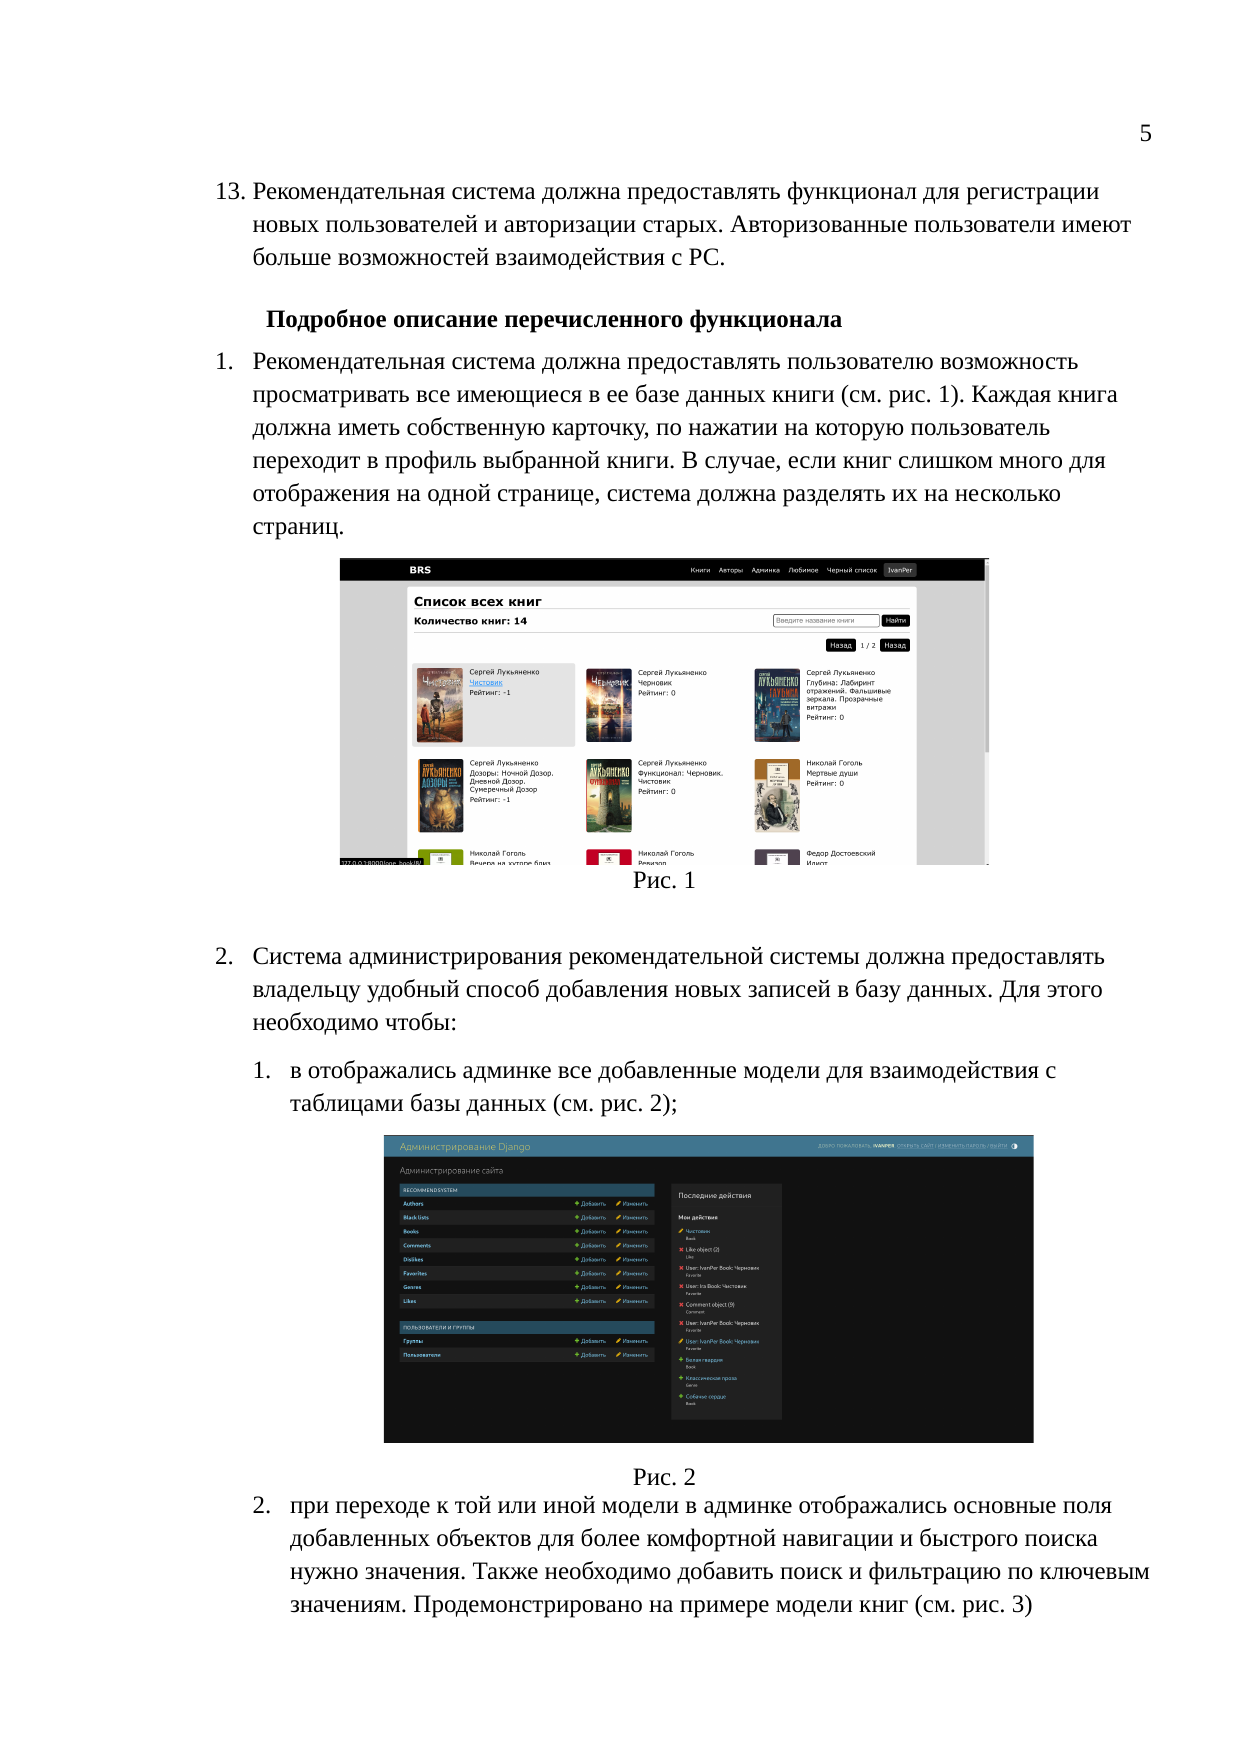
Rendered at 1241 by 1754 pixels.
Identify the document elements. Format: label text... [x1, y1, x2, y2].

list при переходе к той или иной модели в админке отображались основные поля добавленных объектов для более комфортной навигации и быстрого поиска нужно значения. Также необходимо добавить поиск и фильтрацию по ключевым значениям. Продемонстрировано на примере модели книг (см. рис. 3) [252, 1490, 1152, 1618]
picture [383, 1135, 1034, 1443]
list в отображались админке все добавленные модели для взаимодействия с таблицами базы данных (см. рис. 2); [252, 1055, 1152, 1117]
table_header [177, 559, 339, 865]
table_header [990, 559, 1152, 865]
table_cell Рис. 1 [177, 865, 1152, 894]
list Рекомендательная система должна предоставлять функционал для регистрации новых пользователей и авторизации старых. Авторизованные пользователи имеют больше возможностей взаимодействия с РС. [215, 176, 1152, 271]
list Рекомендательная система должна предоставлять пользователю возможность просматривать все имеющиеся в ее базе данных книги (см. рис. 1). Каждая книга должна иметь собственную карточку, по нажатии на которую пользователь переходит в профиль выбранной книги. В случае, если книг слишком много для отображения на одной странице, система должна разделять их на несколько страниц. [215, 346, 1152, 540]
list Система администрирования рекомендательной системы должна предоставлять владельцу удобный способ добавления новых записей в базу данных. Для этого необходимо чтобы: [215, 941, 1152, 1036]
table_cell Рис. 2 [177, 1462, 1152, 1490]
subtitle Подробное описание перечисленного функционала [177, 304, 1152, 333]
picture [339, 558, 990, 865]
table_header [177, 1136, 1152, 1462]
